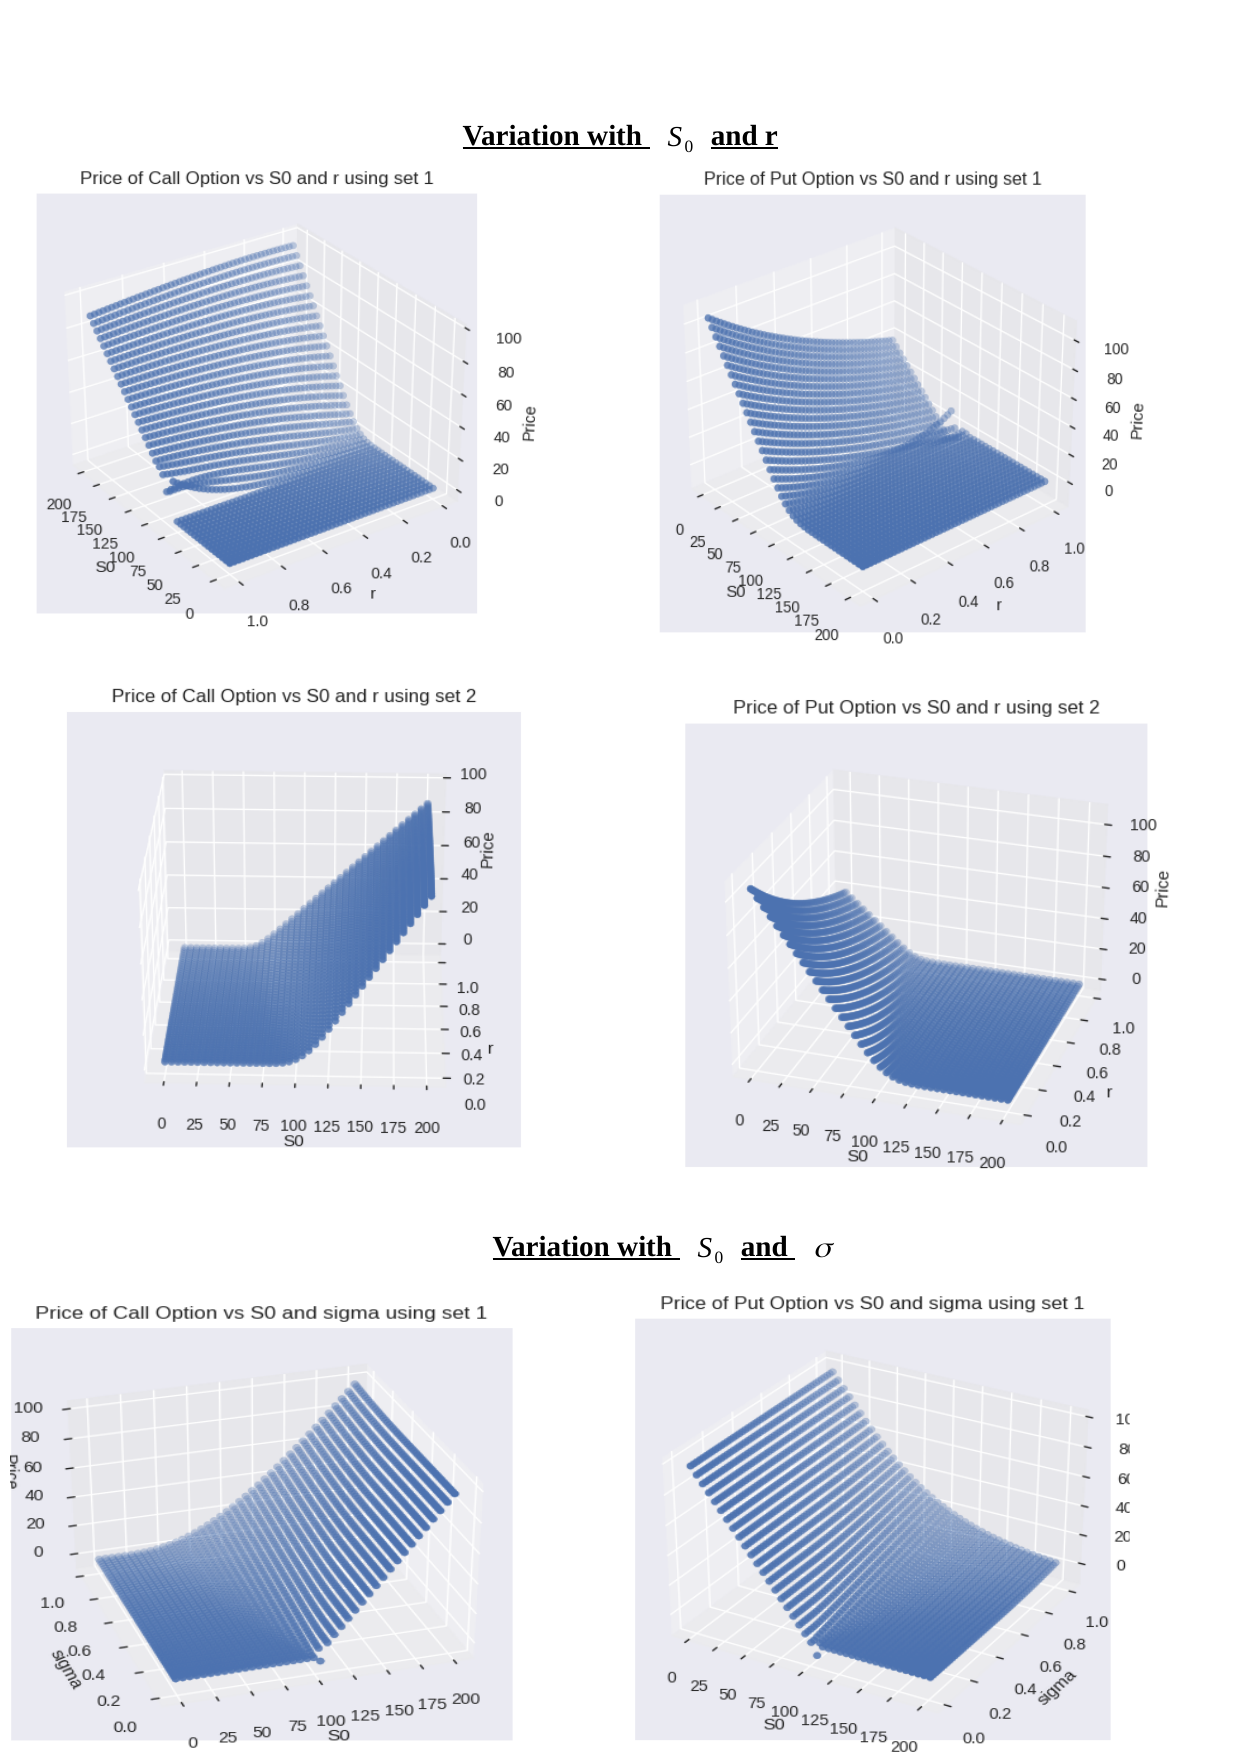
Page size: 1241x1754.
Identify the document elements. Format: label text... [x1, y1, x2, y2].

picture [634, 1291, 1130, 1754]
text Variation with and r [118, 118, 1122, 156]
text Variation with and [118, 1229, 1122, 1267]
picture [10, 167, 555, 639]
picture [669, 690, 1178, 1185]
picture [10, 1301, 533, 1754]
picture [634, 167, 1161, 659]
picture [51, 679, 552, 1165]
